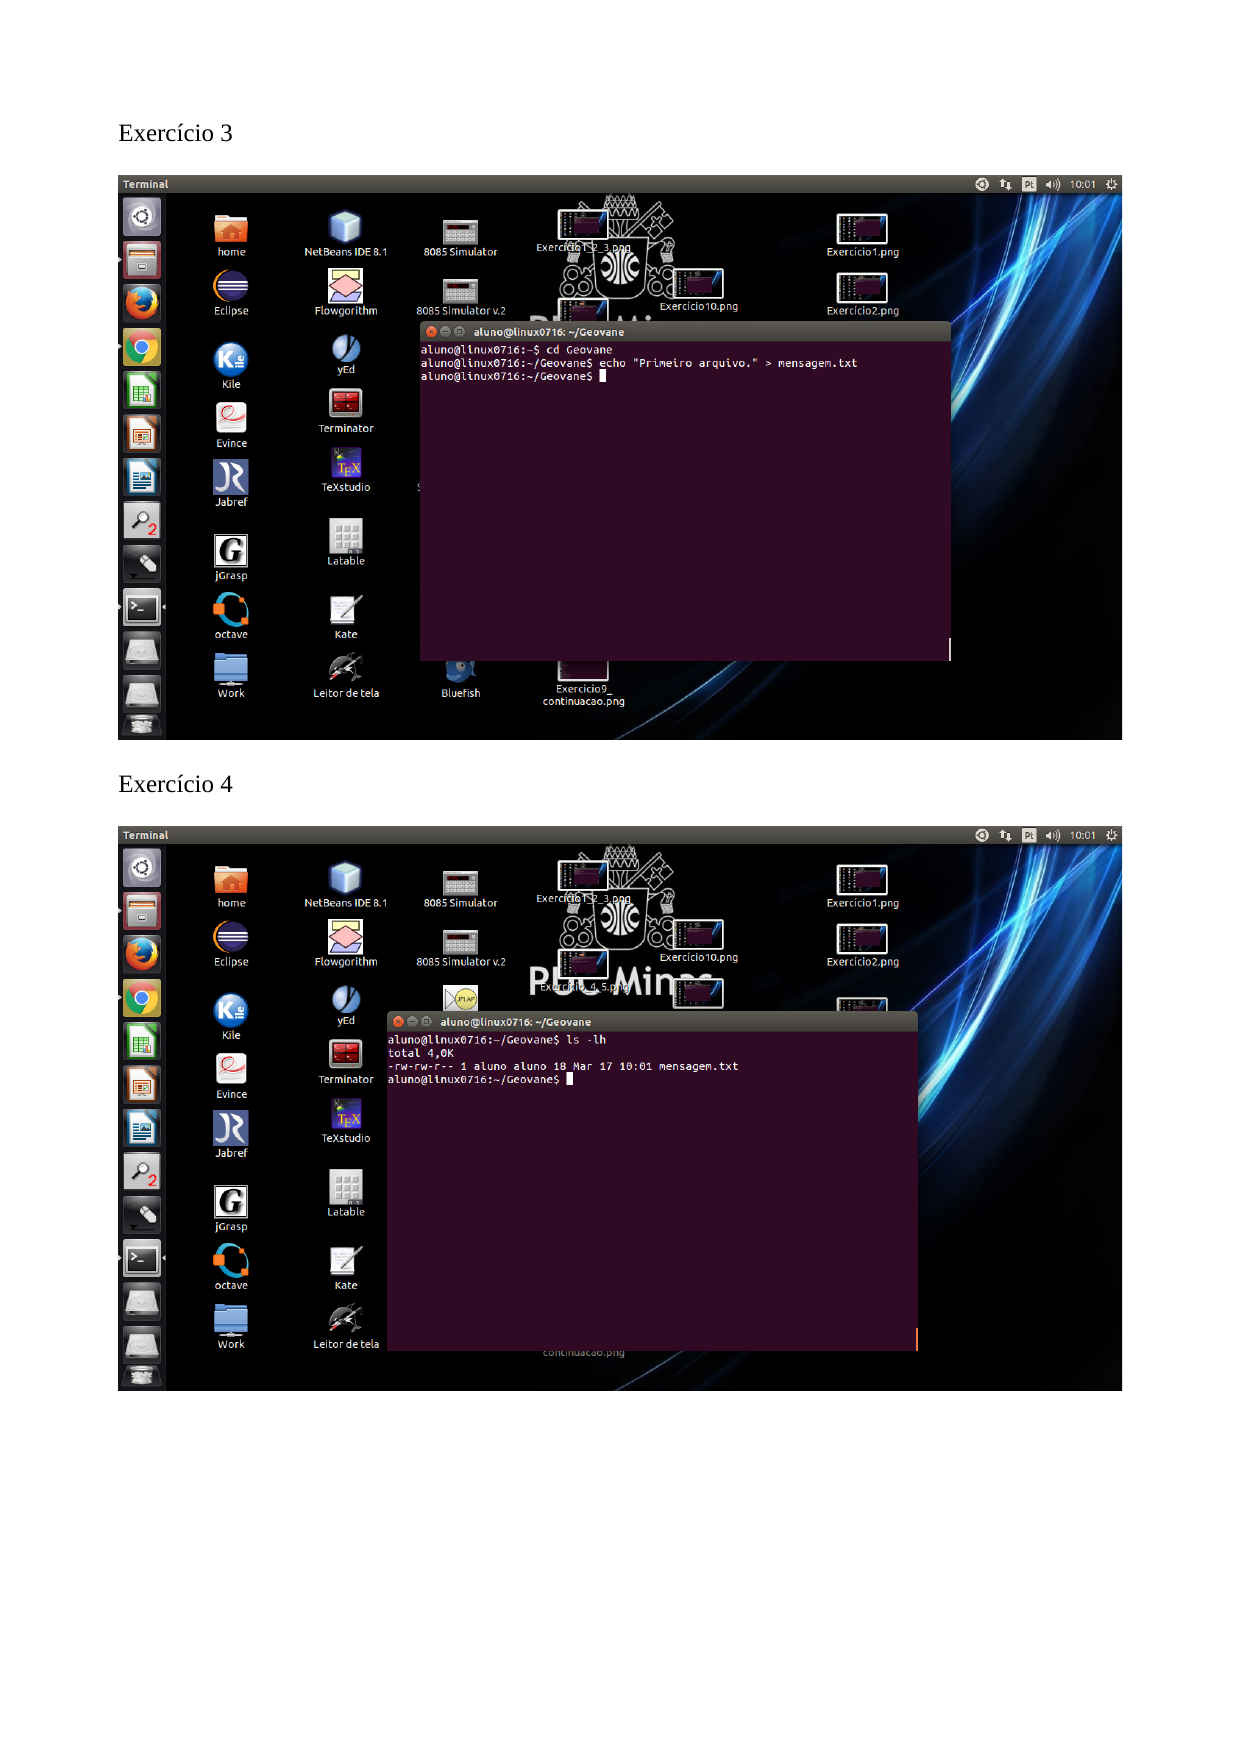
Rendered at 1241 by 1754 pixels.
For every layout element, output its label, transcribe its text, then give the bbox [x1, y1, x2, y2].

picture [118, 826, 1123, 1391]
text Exercício 4 [118, 769, 1122, 797]
picture [118, 175, 1123, 740]
text Exercício 3 [118, 118, 1122, 147]
